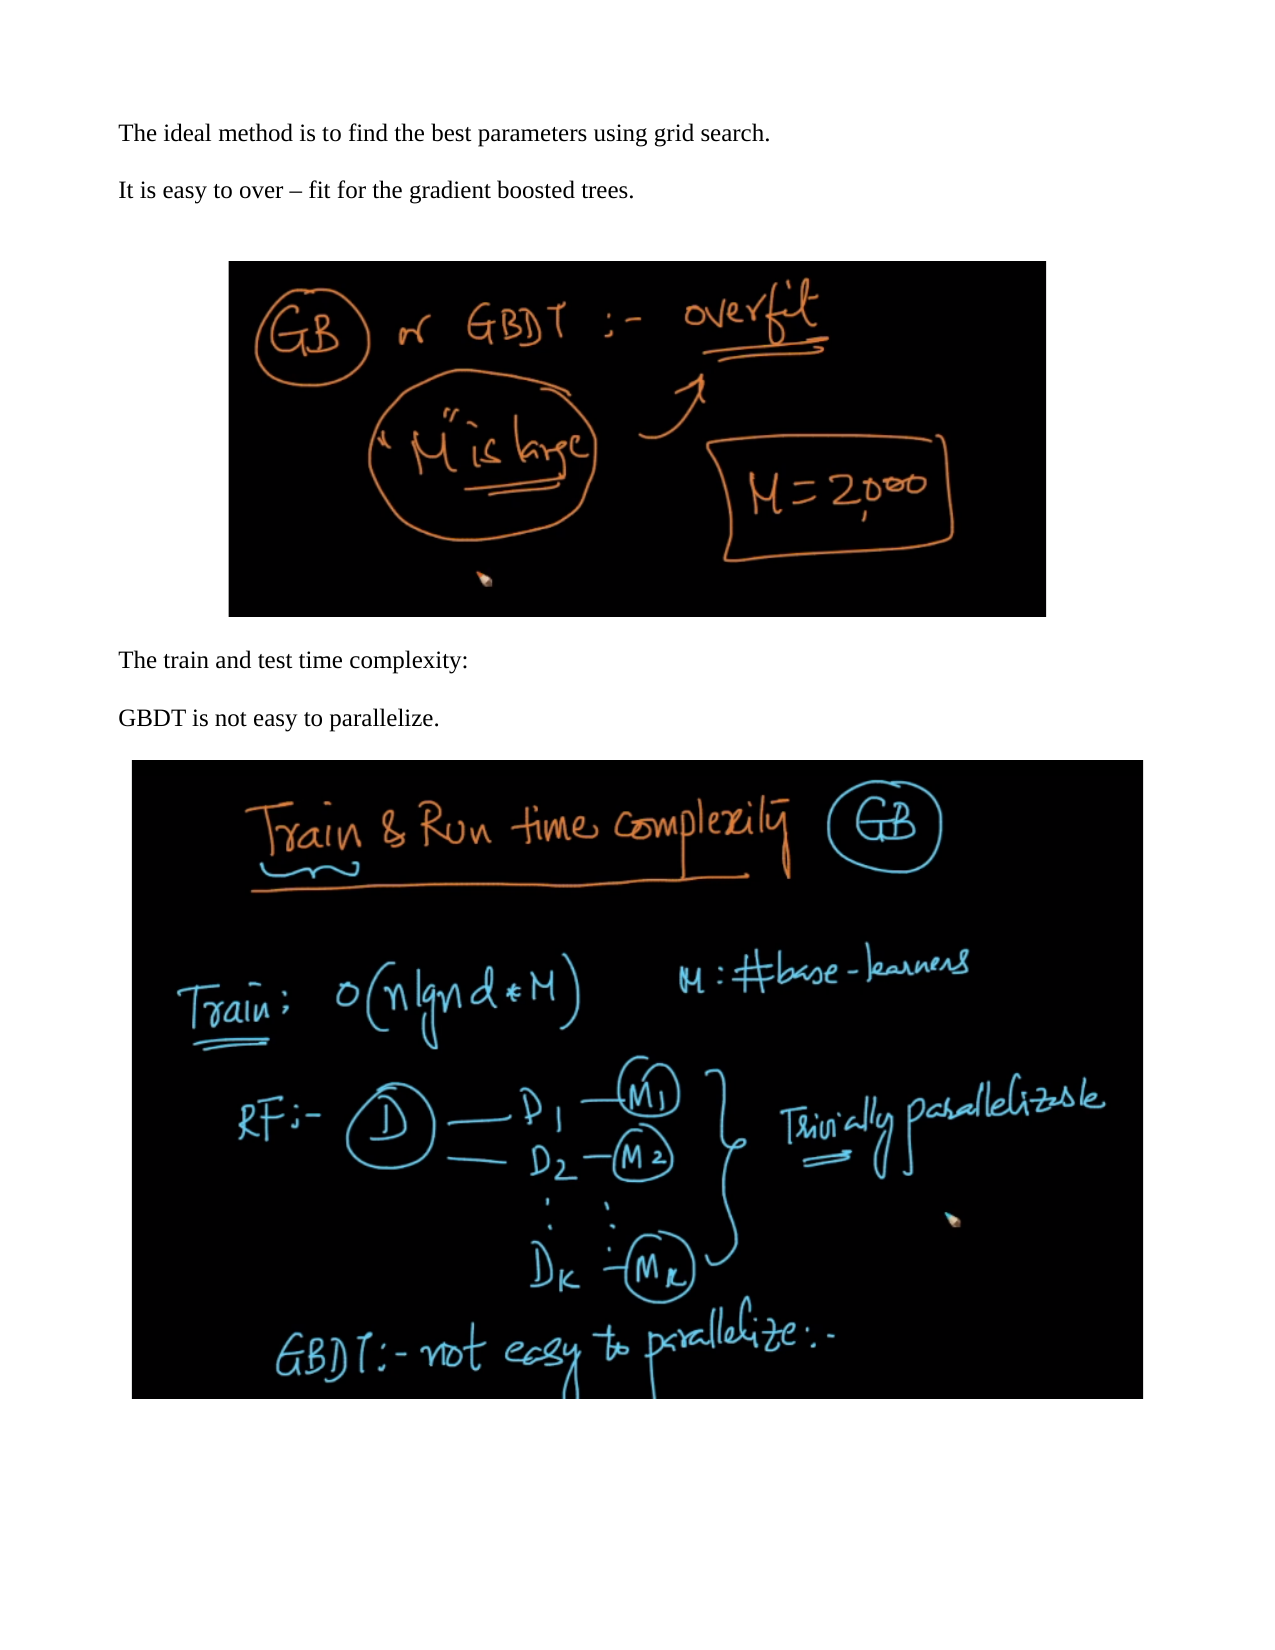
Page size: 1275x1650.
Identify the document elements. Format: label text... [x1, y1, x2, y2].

picture [228, 261, 1047, 617]
text It is easy to over – fit for the gradient boosted trees. [118, 176, 1157, 204]
text GBDT is not easy to parallelize. [118, 703, 1157, 732]
picture [131, 760, 1144, 1399]
text The train and test time complexity: [118, 646, 1157, 674]
text The ideal method is to find the best parameters using grid search. [118, 118, 1157, 147]
